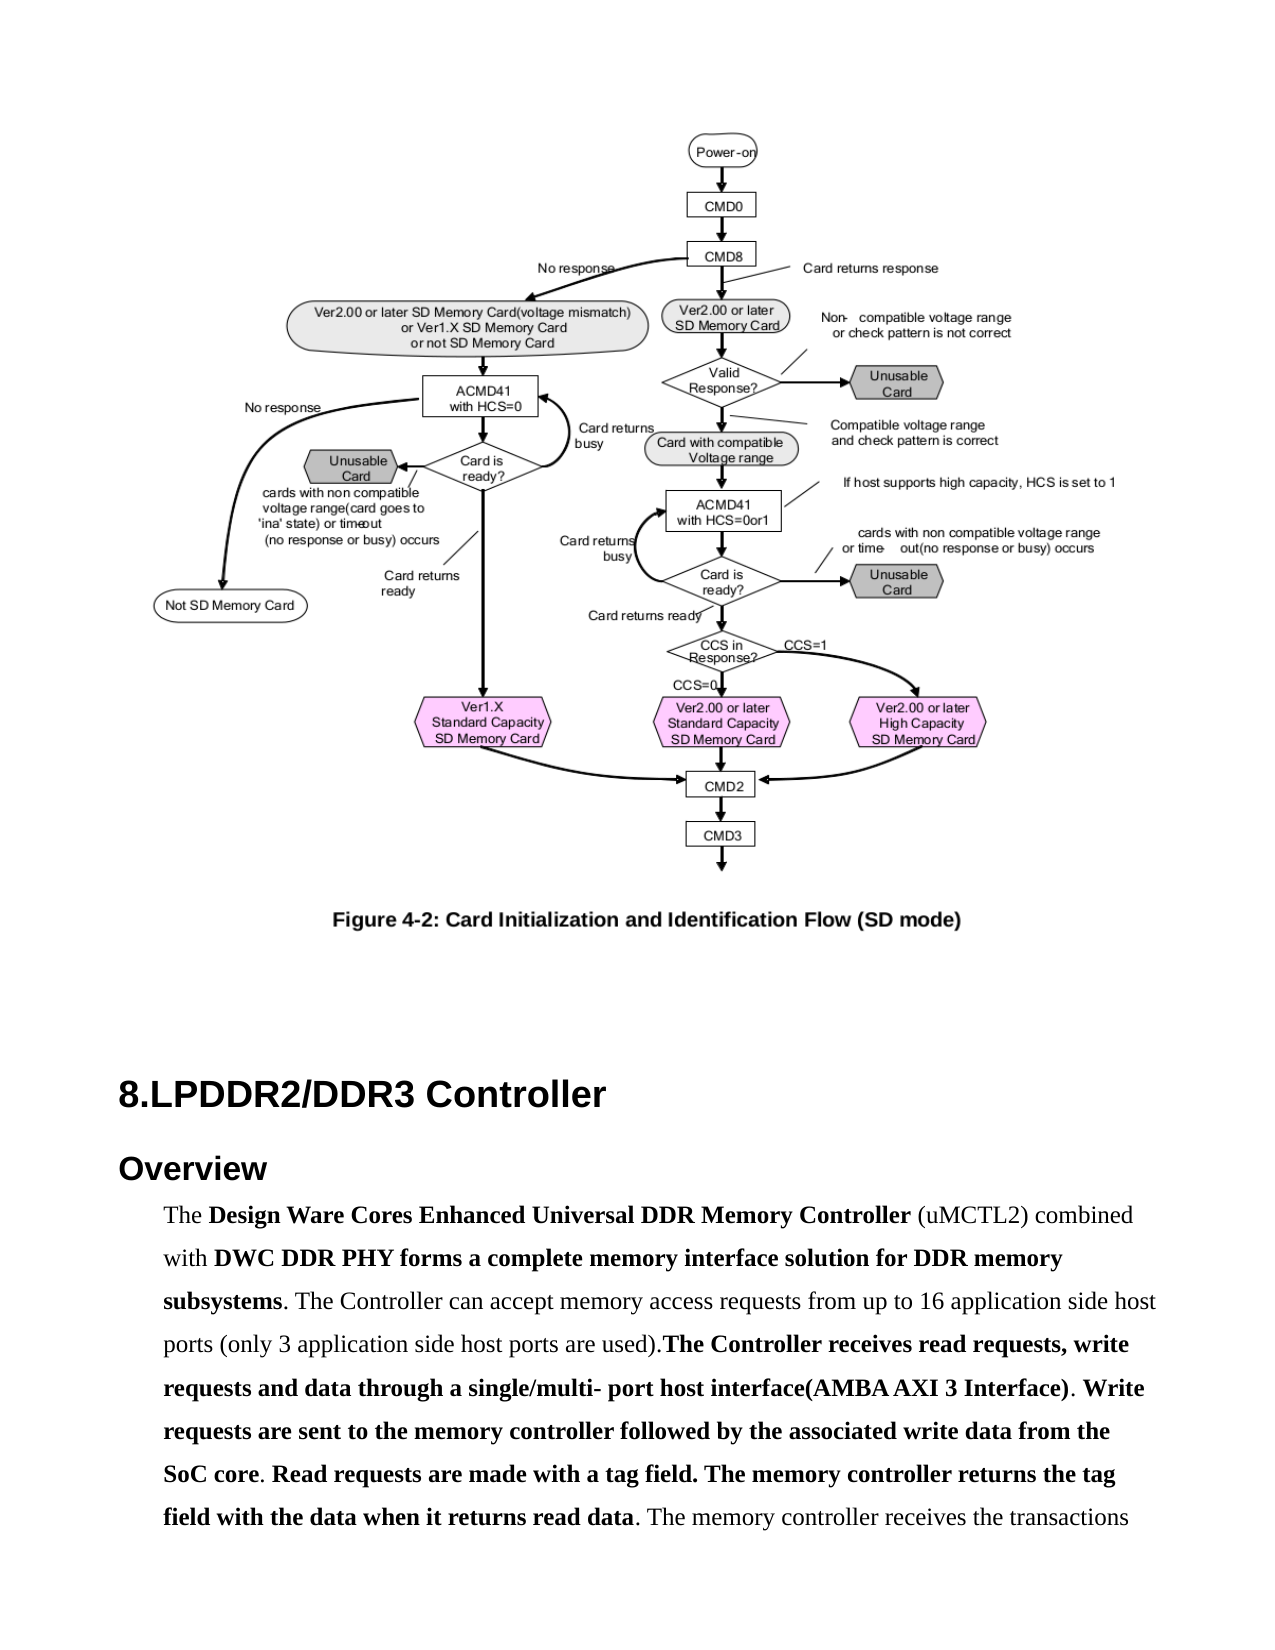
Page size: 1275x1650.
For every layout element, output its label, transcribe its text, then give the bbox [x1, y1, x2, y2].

subtitle 8.LPDDR2/DDR3 Controller [118, 1072, 1157, 1116]
picture [142, 118, 1133, 944]
subtitle Overview [118, 1149, 1157, 1188]
text The Design Ware Cores Enhanced Universal DDR Memory Controller (uMCTL2) combined with DWC DDR PHY forms a complete memory interface solution for DDR memory subsystems. The Controller can accept memory access requests from up to 16 application side host ports (only 3 application side host ports are used).The Controller receives read requests, write requests and data through a single/multi- port host interface(AMBA AXI 3 Interface). Write requests are sent to the memory controller followed by the associated write data from the SoC core. Read requests are made with a tag field. The memory controller returns the tag field with the data when it returns read data. The memory controller receives the transactions [163, 1200, 1157, 1531]
